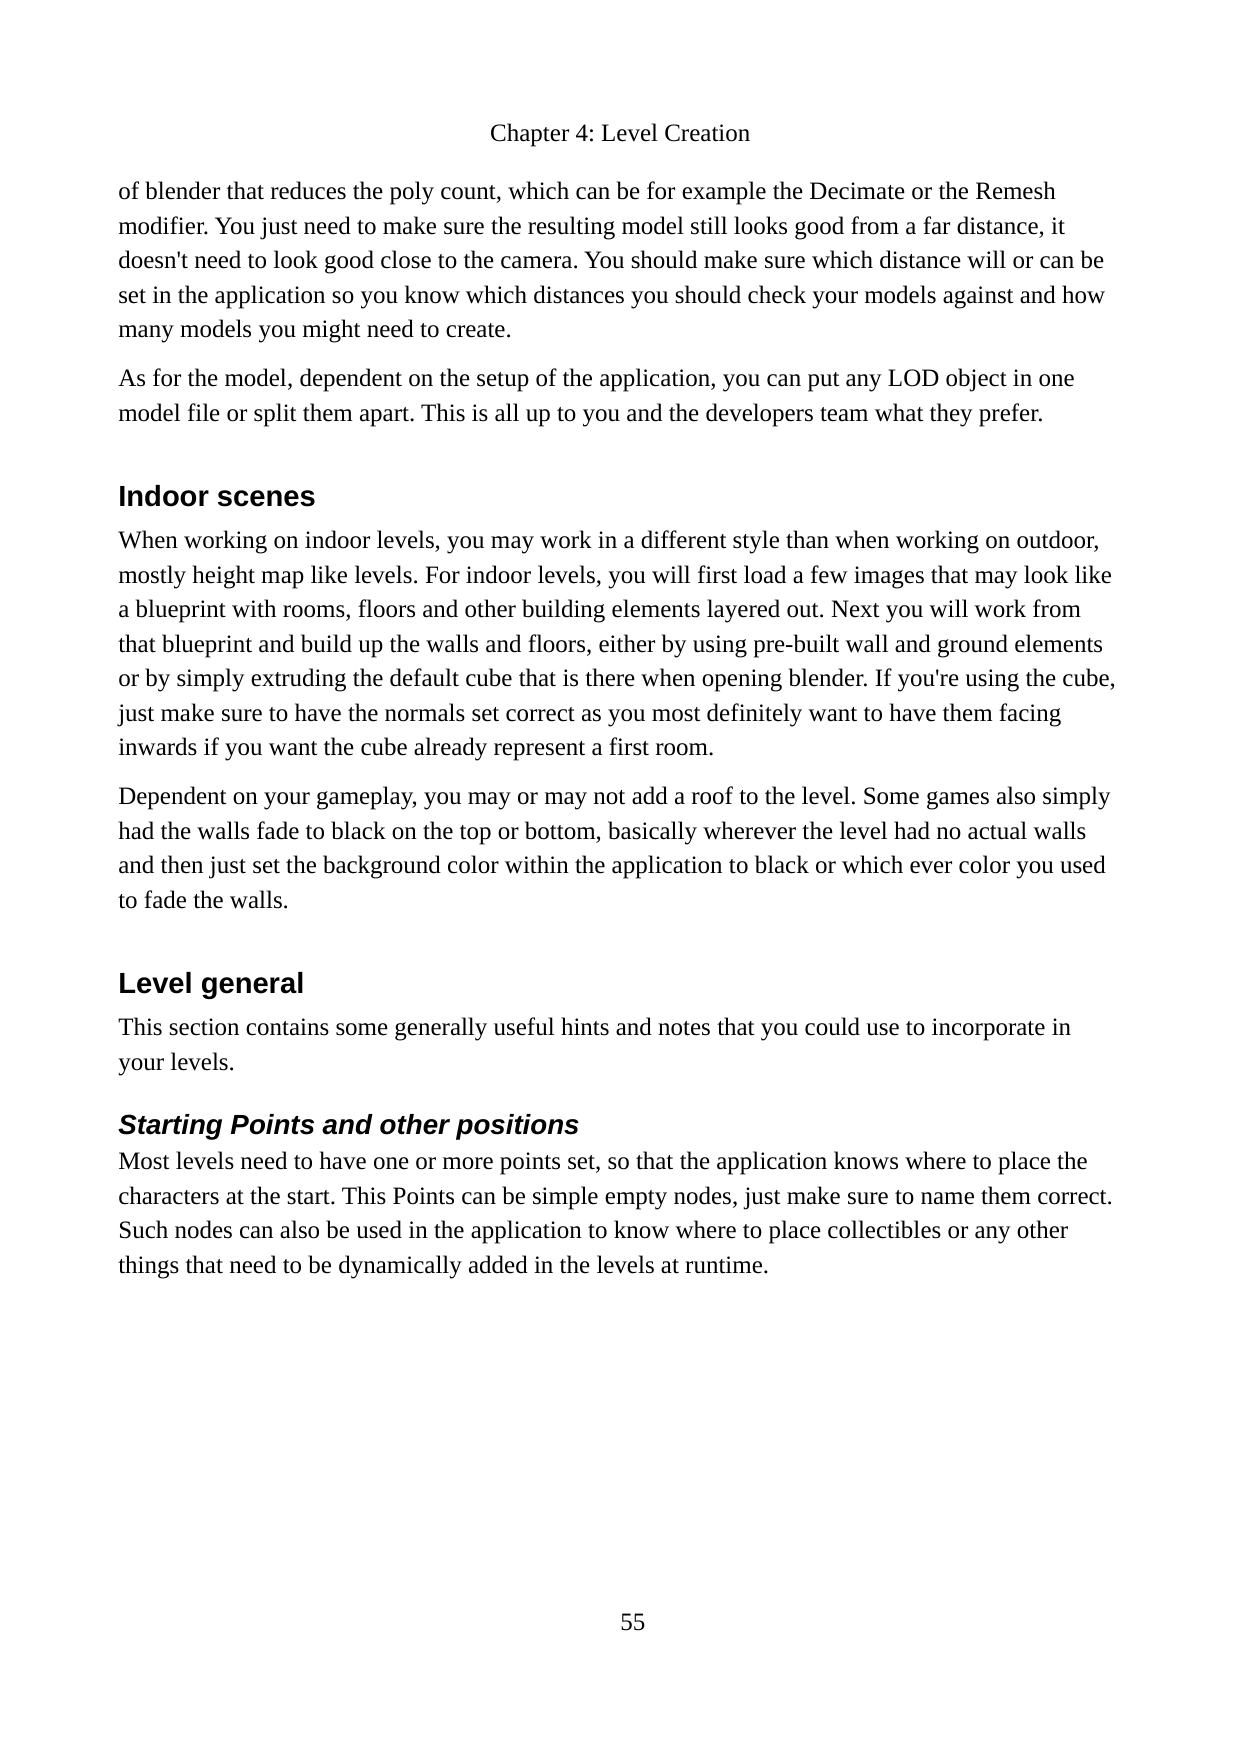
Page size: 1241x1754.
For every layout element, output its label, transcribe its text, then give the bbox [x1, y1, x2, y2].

text This section contains some generally useful hints and notes that you could use to incorporate in your levels. [118, 1012, 1122, 1075]
subtitle Level general [118, 966, 1122, 1000]
text of blender that reduces the poly count, which can be for example the Decimate or the Remesh modifier. You just need to make sure the resulting model still looks good from a far distance, it doesn't need to look good close to the camera. You should make sure which distance will or can be set in the application so you know which distances you should check your models against and how many models you might need to create. [118, 176, 1122, 343]
subtitle Indoor scenes [118, 479, 1122, 513]
text Most levels need to have one or more points set, so that the application knows where to place the characters at the start. This Points can be simple empty nodes, just make sure to name them correct. Such nodes can also be used in the application to know where to place collectibles or any other things that need to be dynamically added in the levels at runtime. [118, 1146, 1122, 1279]
subtitle Starting Points and other positions [118, 1108, 1122, 1140]
text Dependent on your gameplay, you may or may not add a roof to the level. Some games also simply had the walls fade to black on the top or bottom, basically wherever the level had no actual walls and then just set the background color within the application to black or which ever color you used to fade the walls. [118, 781, 1122, 913]
text As for the model, dependent on the setup of the application, you can put any LOD object in one model file or split them apart. This is all up to you and the developers team what they prefer. [118, 363, 1122, 427]
